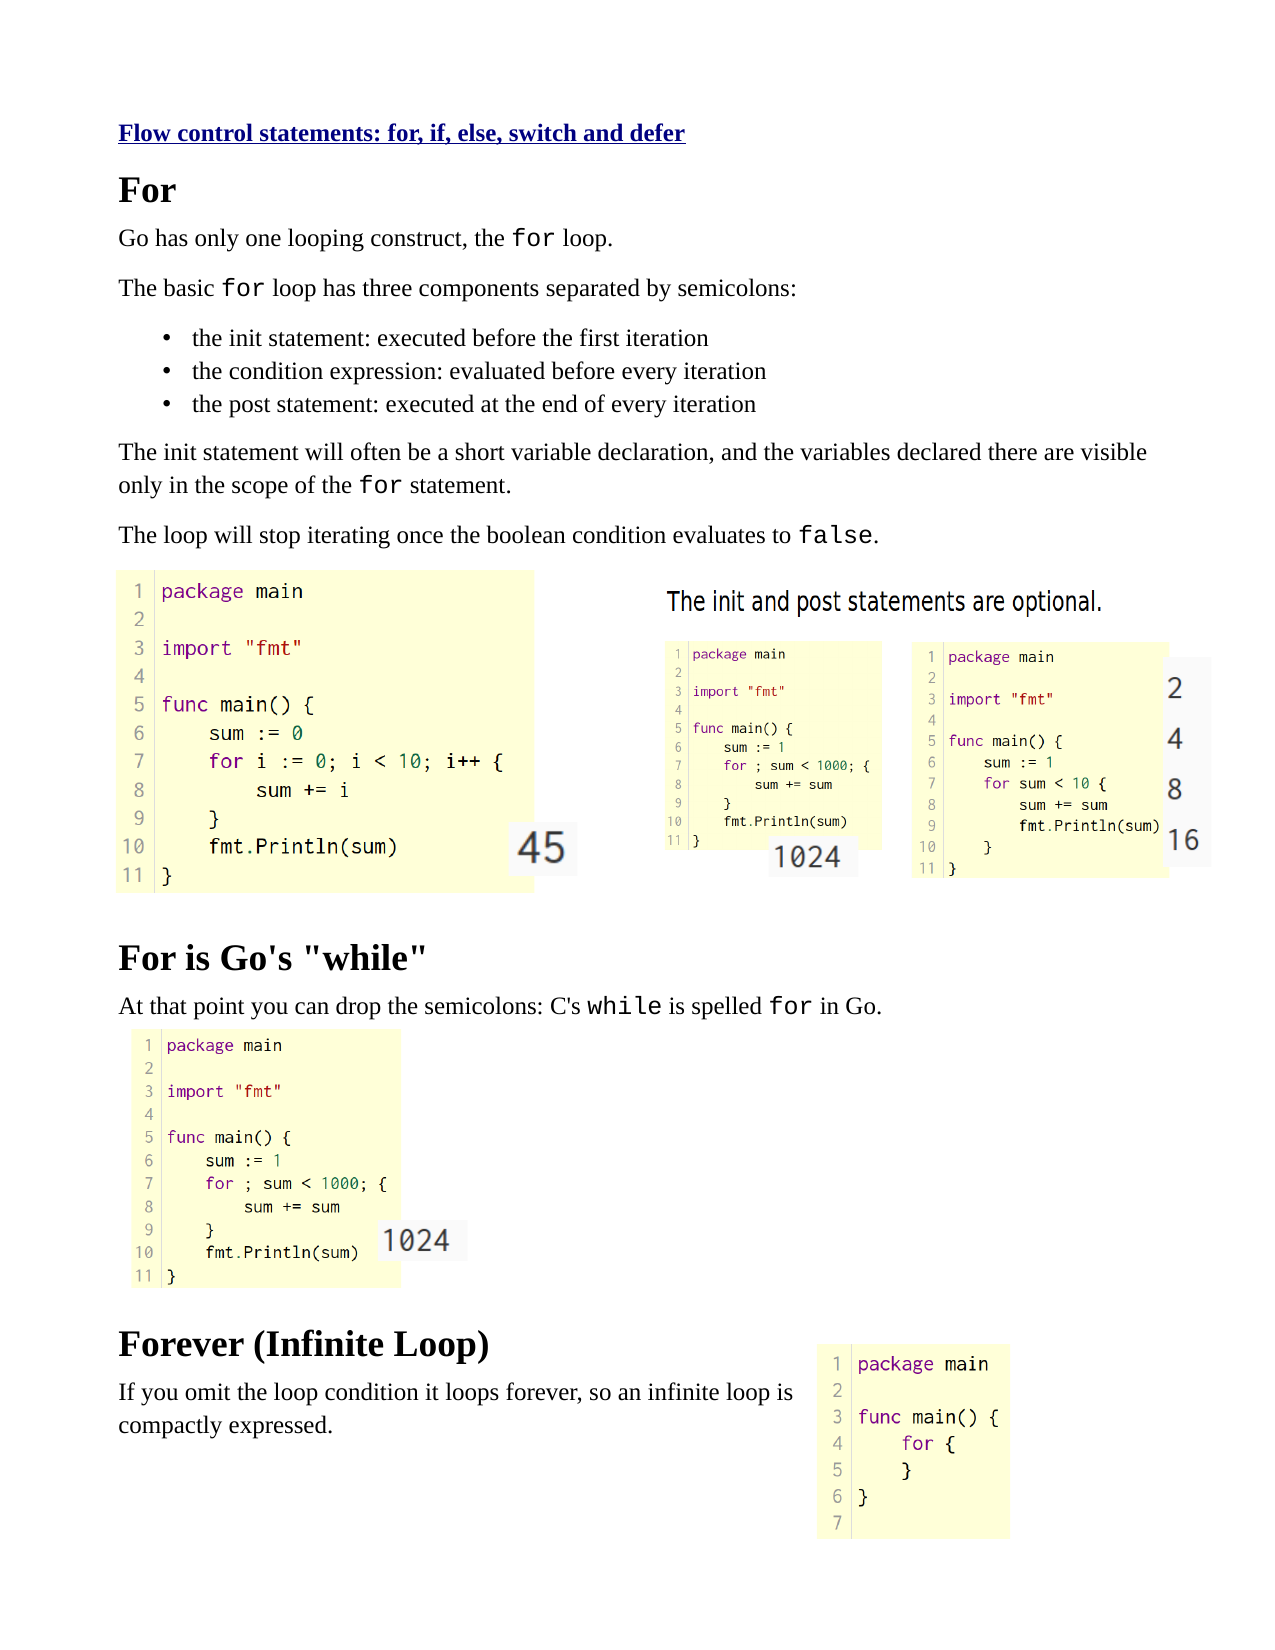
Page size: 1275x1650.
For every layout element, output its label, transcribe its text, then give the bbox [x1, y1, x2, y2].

list the post statement: executed at the end of every iteration [162, 389, 1157, 418]
picture [131, 1029, 468, 1288]
text Go has only one looping construct, the for loop. [118, 223, 1157, 254]
picture [115, 570, 578, 893]
text If you omit the loop condition it loops forever, so an infinite loop is compactly expressed. [118, 1377, 816, 1438]
picture [911, 642, 1212, 878]
subtitle Forever (Infinite Loop) [118, 1321, 1157, 1364]
subtitle For [118, 168, 1157, 211]
text The loop will stop iterating once the boolean condition evaluates to false. [118, 520, 1157, 551]
text At that point you can drop the semicolons: C's while is spelled for in Go. [118, 991, 1157, 1022]
list the init statement: executed before the first iteration [162, 323, 1157, 352]
list the condition expression: evaluated before every iteration [162, 356, 1157, 385]
picture [664, 641, 882, 877]
picture [661, 580, 1142, 628]
text The init statement will often be a short variable declaration, and the variables declared there are visible only in the scope of the for statement. [118, 437, 1157, 501]
picture [816, 1344, 1011, 1539]
text The basic for loop has three components separated by semicolons: [118, 273, 1157, 304]
text [1011, 1377, 1157, 1438]
subtitle For is Go's "while" [118, 936, 1157, 979]
text Flow control statements: for, if, else, switch and defer [118, 118, 1157, 147]
